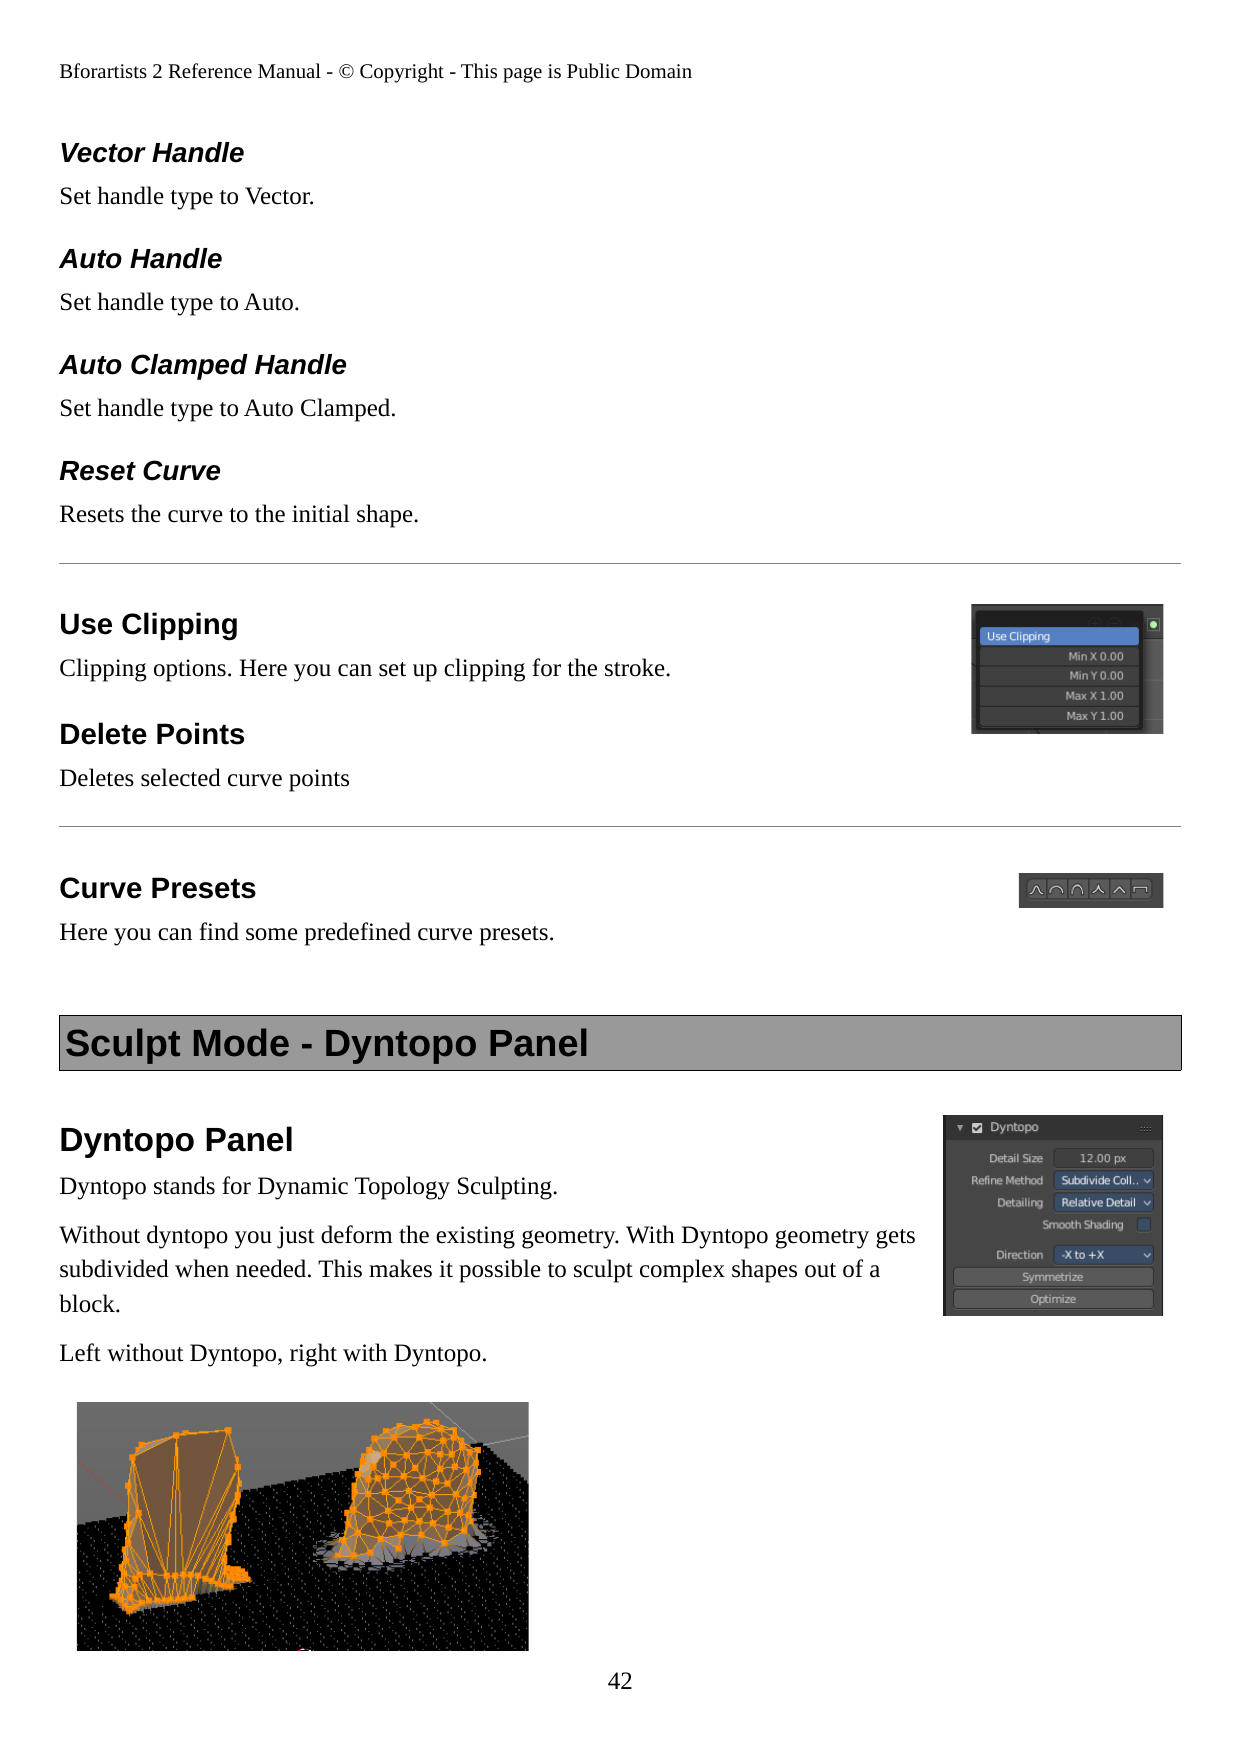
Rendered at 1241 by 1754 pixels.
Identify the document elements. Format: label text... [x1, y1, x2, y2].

picture [76, 1402, 529, 1651]
picture [1018, 873, 1164, 908]
subtitle Dyntopo Panel [59, 1120, 943, 1158]
picture [943, 1115, 1164, 1316]
text Deletes selected curve points [59, 763, 1181, 792]
subtitle Auto Clamped Handle [59, 348, 1181, 380]
text Left without Dyntopo, right with Dyntopo. [59, 1338, 1181, 1367]
text Set handle type to Auto. [59, 287, 1181, 316]
text Here you can find some predefined curve presets. [59, 917, 1181, 946]
text Without dyntopo you just deform the existing geometry. With Dyntopo geometry gets subdivided when needed. This makes it possible to sculpt complex shapes out of a block. [59, 1220, 1181, 1318]
text Dyntopo stands for Dynamic Topology Sculpting. [59, 1171, 943, 1200]
subtitle Auto Handle [59, 243, 1181, 274]
subtitle Delete Points [59, 717, 1181, 750]
subtitle Curve Presets [59, 871, 1181, 904]
subtitle Reset Curve [59, 454, 1181, 486]
subtitle [1164, 607, 1181, 640]
text Set handle type to Auto Clamped. [59, 393, 1181, 422]
text Clipping options. Here you can set up clipping for the stroke. [59, 653, 971, 682]
text Set handle type to Vector. [59, 181, 1181, 210]
subtitle Use Clipping [59, 607, 971, 640]
table_header Sculpt Mode - Dyntopo Panel [60, 1016, 1181, 1070]
text Resets the curve to the initial shape. [59, 499, 1181, 528]
picture [971, 604, 1164, 734]
subtitle Vector Handle [59, 137, 1181, 168]
subtitle [1164, 1120, 1181, 1158]
